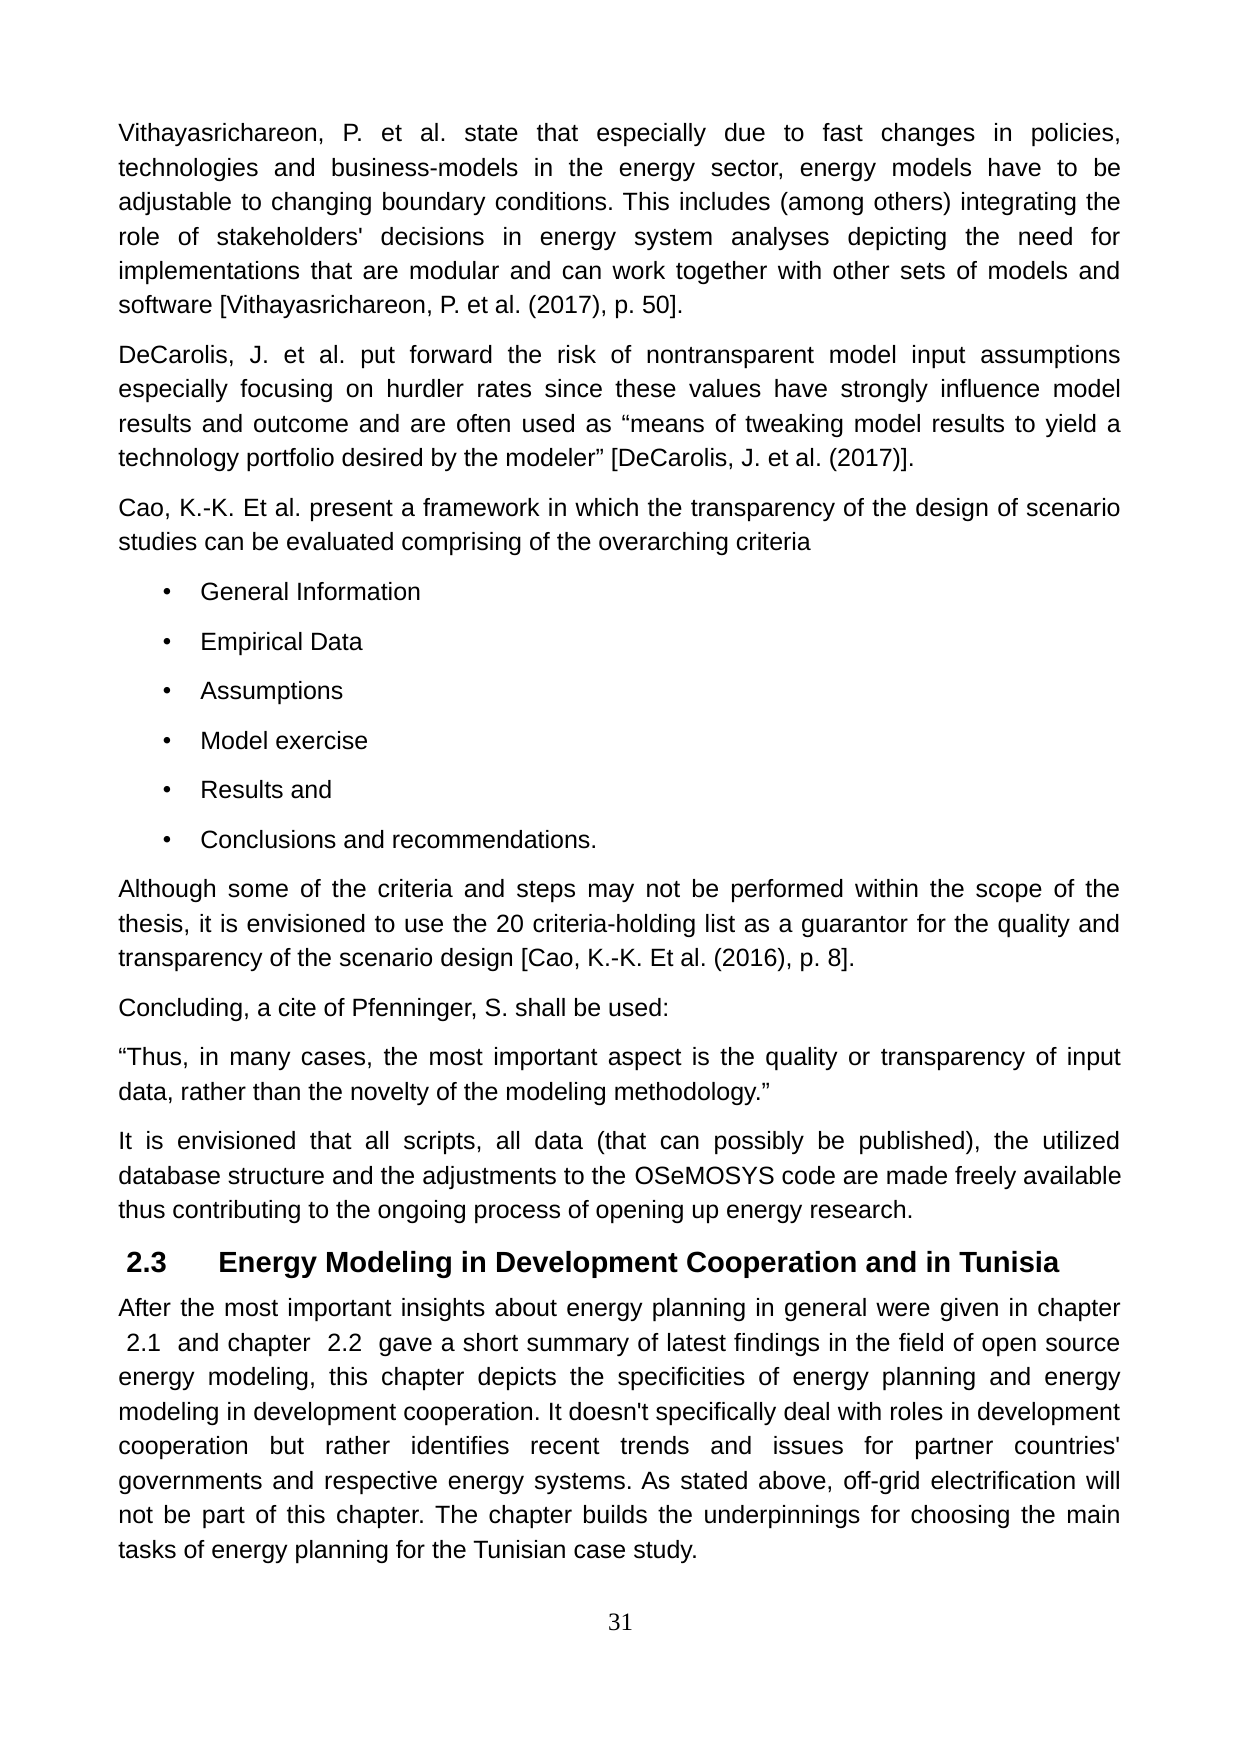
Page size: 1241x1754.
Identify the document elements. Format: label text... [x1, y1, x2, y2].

text Concluding, a cite of Pfenninger, S. shall be used: [118, 993, 1122, 1022]
list Conclusions and recommendations. [163, 825, 1122, 854]
text DeCarolis, J. et al. put forward the risk of nontransparent model input assumptions especially focusing on hurdler rates since these values have strongly influence model results and outcome and are often used as “means of tweaking model results to yield a technology portfolio desired by the modeler” [DeCarolis, J. et al. (2017)]. [118, 340, 1122, 472]
text Although some of the criteria and steps may not be performed within the scope of the thesis, it is envisioned to use the 20 criteria-holding list as a guarantor for the quality and transparency of the scenario design [Cao, K.-K. Et al. (2016), p. 8]. [118, 874, 1122, 972]
list Assumptions [163, 676, 1122, 705]
list General Information [163, 577, 1122, 606]
text It is envisioned that all scripts, all data (that can possibly be published), the utilized database structure and the adjustments to the OSeMOSYS code are made freely available thus contributing to the ongoing process of opening up energy research. [118, 1126, 1122, 1224]
text Cao, K.-K. Et al. present a framework in which the transparency of the design of scenario studies can be evaluated comprising of the overarching criteria [118, 493, 1122, 556]
list After the most important insights about energy planning in general were given in chapter 2.1 and chapter 2.2 gave a short summary of latest findings in the field of open source energy modeling, this chapter depicts the specificities of energy planning and energy modeling in development cooperation. It doesn't specifically deal with roles in development cooperation but rather identifies recent trends and issues for partner countries' governments and respective energy systems. As stated above, off-grid electrification will not be part of this chapter. The chapter builds the underpinnings for choosing the main tasks of energy planning for the Tunisian case study. [118, 1293, 1122, 1563]
list Results and [163, 775, 1122, 804]
list Model exercise [163, 726, 1122, 754]
subtitle Energy Modeling in Development Cooperation and in Tunisia [118, 1245, 1122, 1278]
text Vithayasrichareon, P. et al. state that especially due to fast changes in policies, technologies and business-models in the energy sector, energy models have to be adjustable to changing boundary conditions. This includes (among others) integrating the role of stakeholders' decisions in energy system analyses depicting the need for implementations that are modular and can work together with other sets of models and software [Vithayasrichareon, P. et al. (2017), p. 50]. [118, 118, 1122, 319]
list Empirical Data [163, 626, 1122, 655]
text “Thus, in many cases, the most important aspect is the quality or transparency of input data, rather than the novelty of the modeling methodology.” [118, 1042, 1122, 1106]
